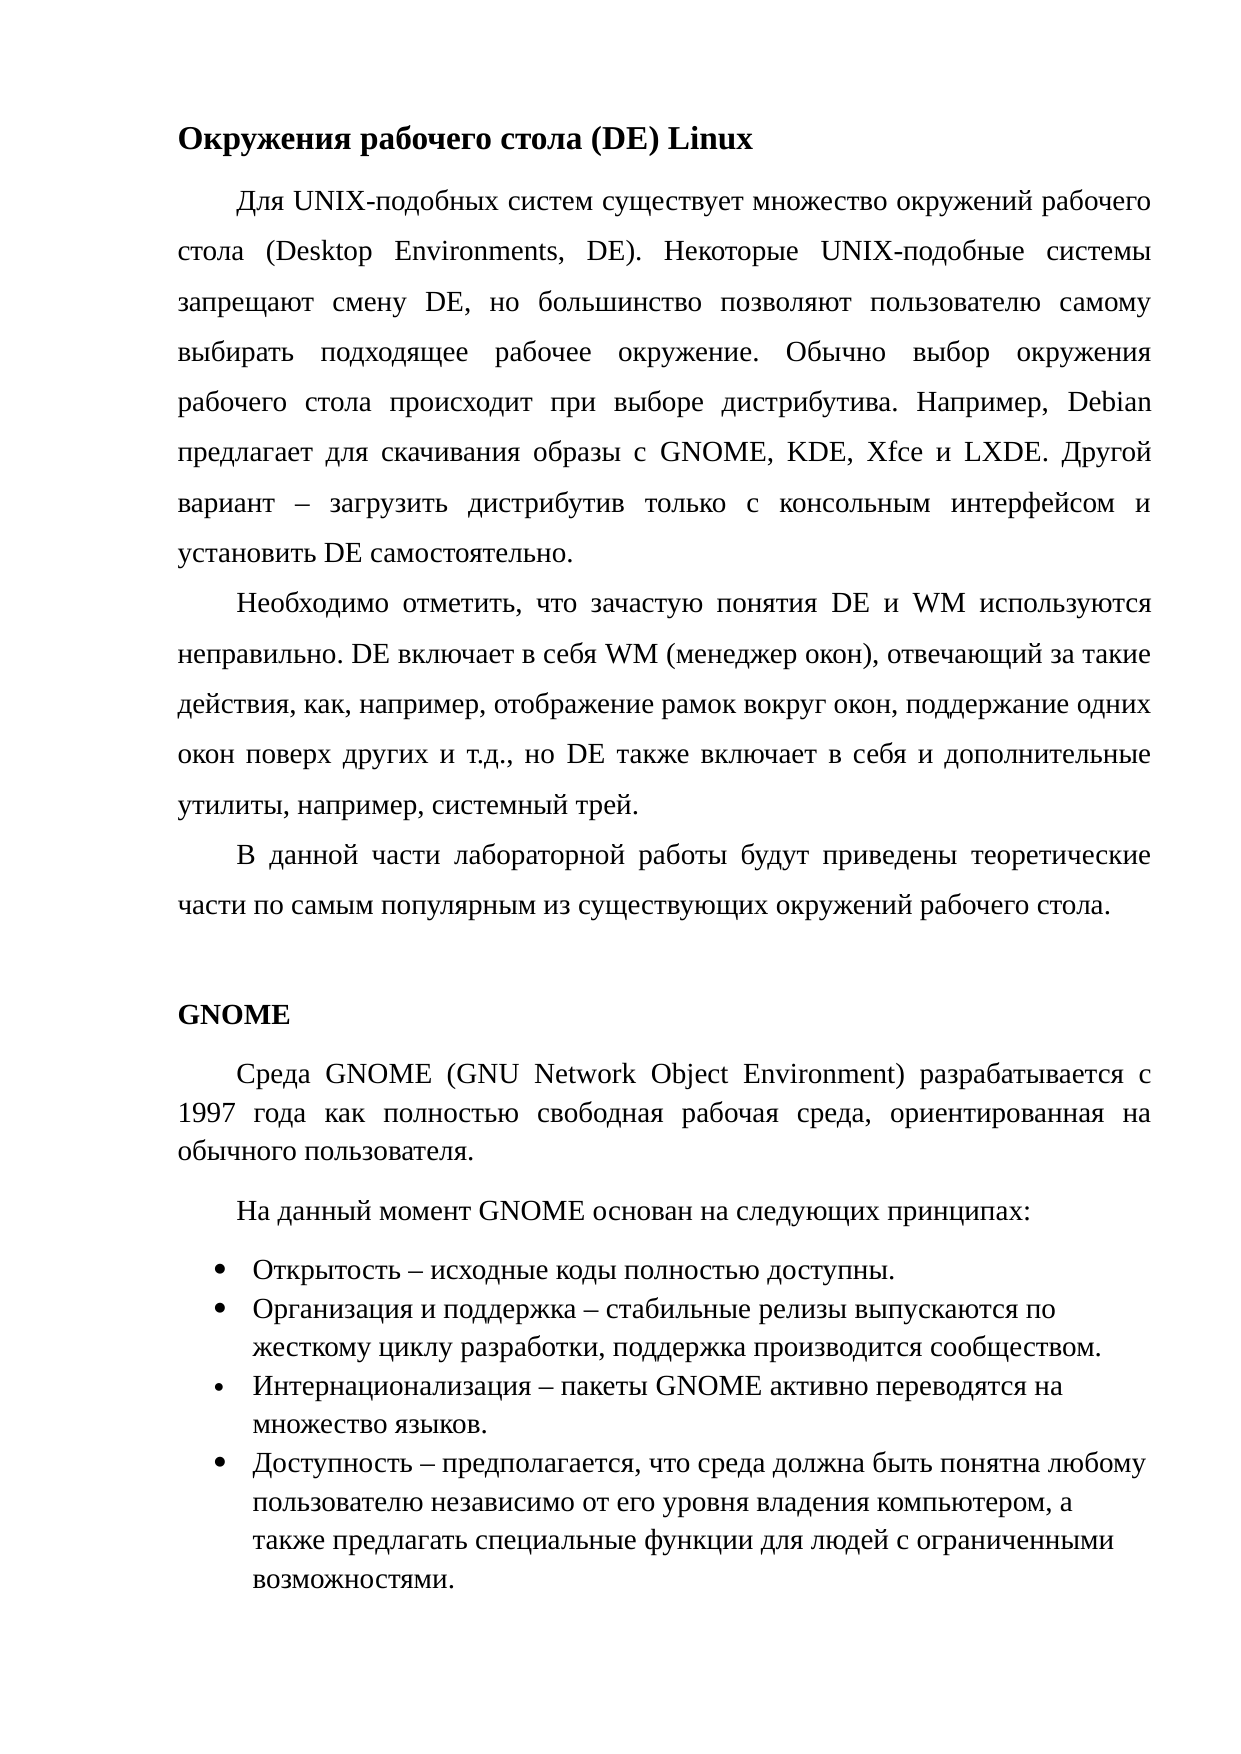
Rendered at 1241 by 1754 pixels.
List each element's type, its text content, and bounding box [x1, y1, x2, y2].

text На данный момент GNOME основан на следующих принципах: [177, 1193, 1152, 1226]
list Открытость – исходные коды полностью доступны. [215, 1252, 1152, 1286]
text Для UNIX-подобных систем существует множество окружений рабочего стола (Desktop Environments, DE). Некоторые UNIX-подобные системы запрещают смену DE, но большинство позволяют пользователю самому выбирать подходящее рабочее окружение. Обычно выбор окружения рабочего стола происходит при выборе дистрибутива. Например, Debian предлагает для скачивания образы с GNOME, KDE, Xfce и LXDE. Другой вариант – загрузить дистрибутив только с консольным интерфейсом и установить DE самостоятельно. [177, 183, 1152, 569]
text Среда GNOME (GNU Network Object Environment) разрабатывается с 1997 года как полностью свободная рабочая среда, ориентированная на обычного пользователя. [177, 1056, 1152, 1167]
text GNOME [177, 997, 1152, 1031]
text Необходимо отметить, что зачастую понятия DE и WM используются неправильно. DE включает в себя WM (менеджер окон), отвечающий за такие действия, как, например, отображение рамок вокруг окон, поддержание одних окон поверх других и т.д., но DE также включает в себя и дополнительные утилиты, например, системный трей. [177, 586, 1152, 820]
text В данной части лабораторной работы будут приведены теоретические части по самым популярным из существующих окружений рабочего стола. [177, 837, 1152, 921]
list Интернационализация – пакеты GNOME активно переводятся на множество языков. [215, 1368, 1152, 1440]
text Окружения рабочего стола (DE) Linux [177, 118, 1152, 156]
list Организация и поддержка – стабильные релизы выпускаются по жесткому циклу разработки, поддержка производится сообществом. [215, 1291, 1152, 1363]
list Доступность – предполагается, что среда должна быть понятна любому пользователю независимо от его уровня владения компьютером, а также предлагать специальные функции для людей с ограниченными возможностями. [215, 1445, 1152, 1594]
